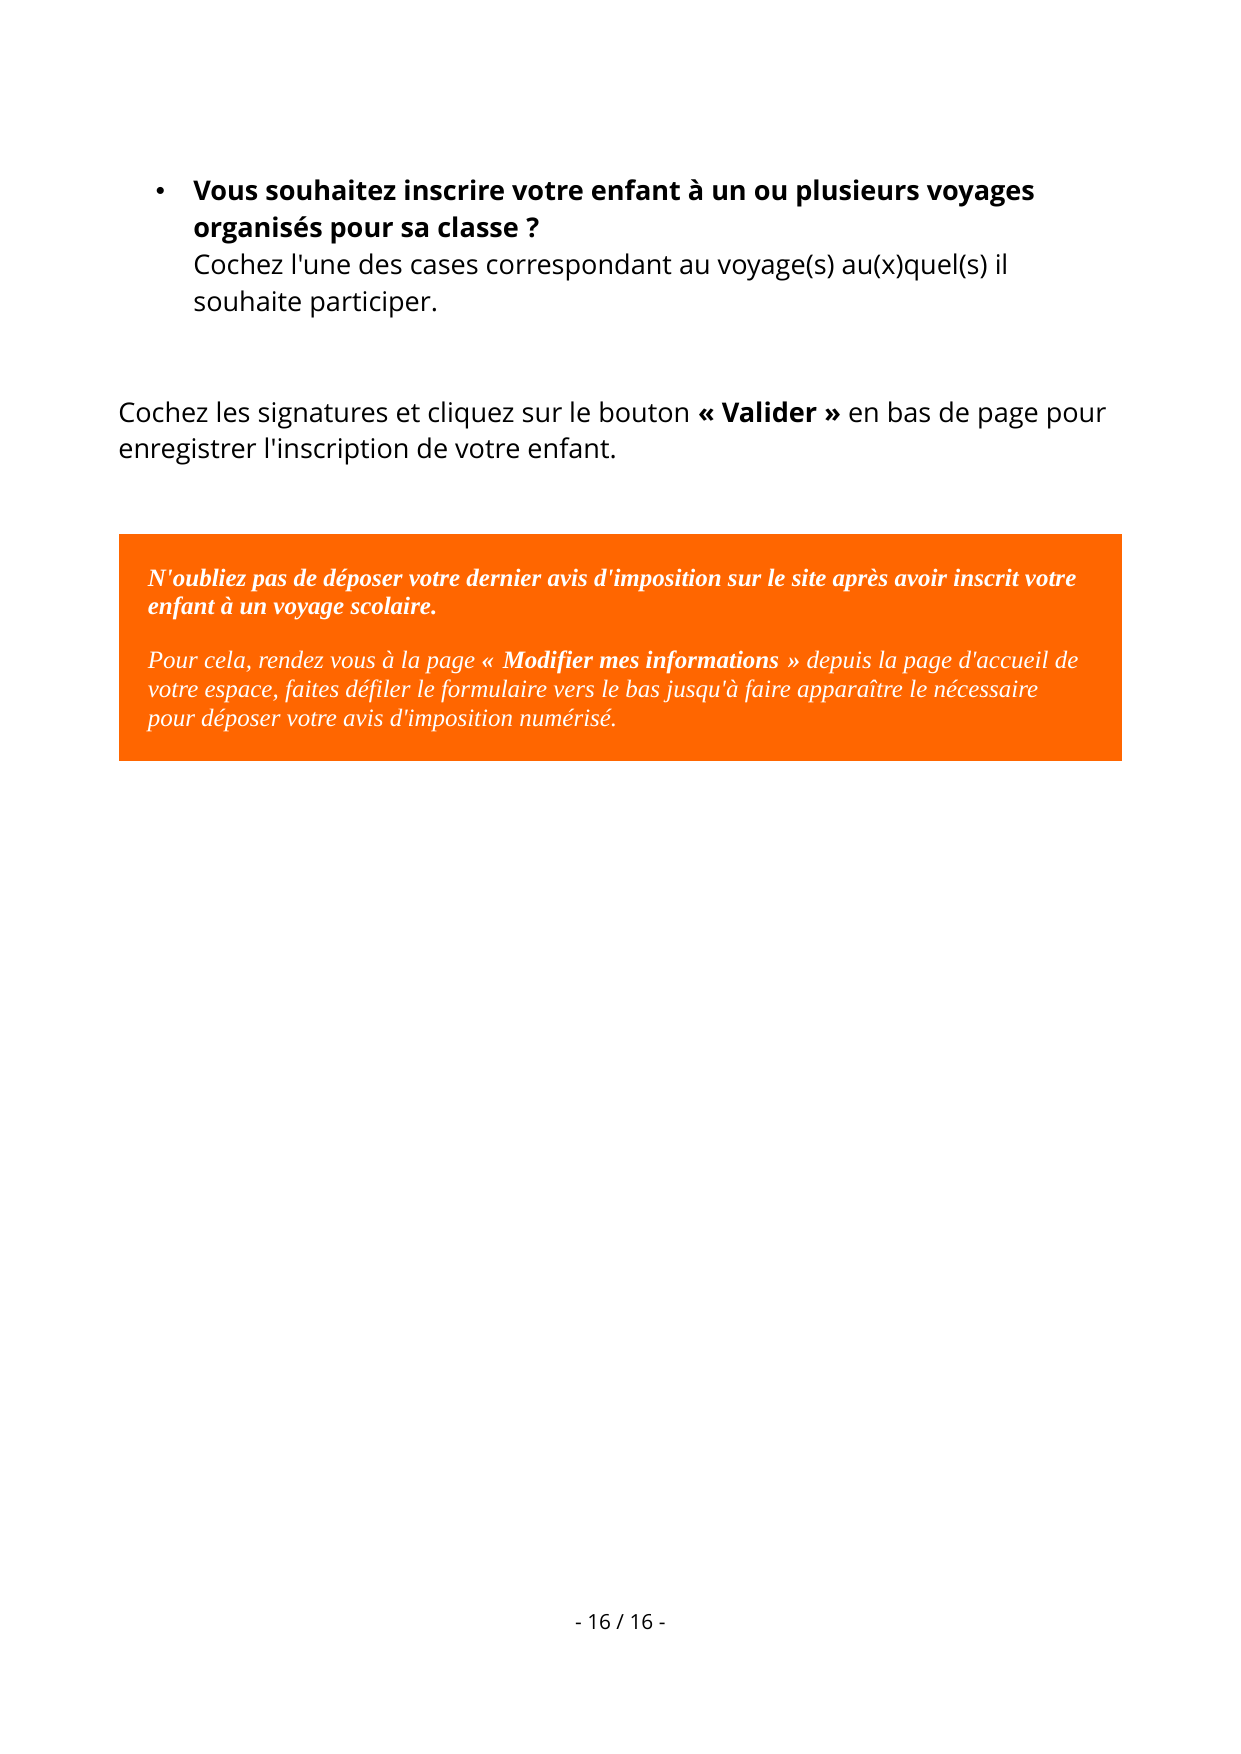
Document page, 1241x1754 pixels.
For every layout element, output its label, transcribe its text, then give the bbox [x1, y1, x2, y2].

list Vous souhaitez inscrire votre enfant à un ou plusieurs voyages organisés pour sa classe ? [156, 172, 1122, 246]
list Cochez l'une des cases correspondant au voyage(s) au(x)quel(s) il souhaite participer. [156, 246, 1122, 319]
text Pour cela, rendez vous à la page « Modifier mes informations » depuis la page d'accueil de votre espace, faites défiler le formulaire vers le bas jusqu'à faire apparaître le nécessaire pour déposer votre avis d'imposition numérisé. [119, 616, 1122, 761]
text N'oubliez pas de déposer votre dernier avis d'imposition sur le site après avoir inscrit votre enfant à un voyage scolaire. [119, 534, 1122, 616]
text Cochez les signatures et cliquez sur le bouton « Valider » en bas de page pour enregistrer l'inscription de votre enfant. [118, 393, 1122, 467]
